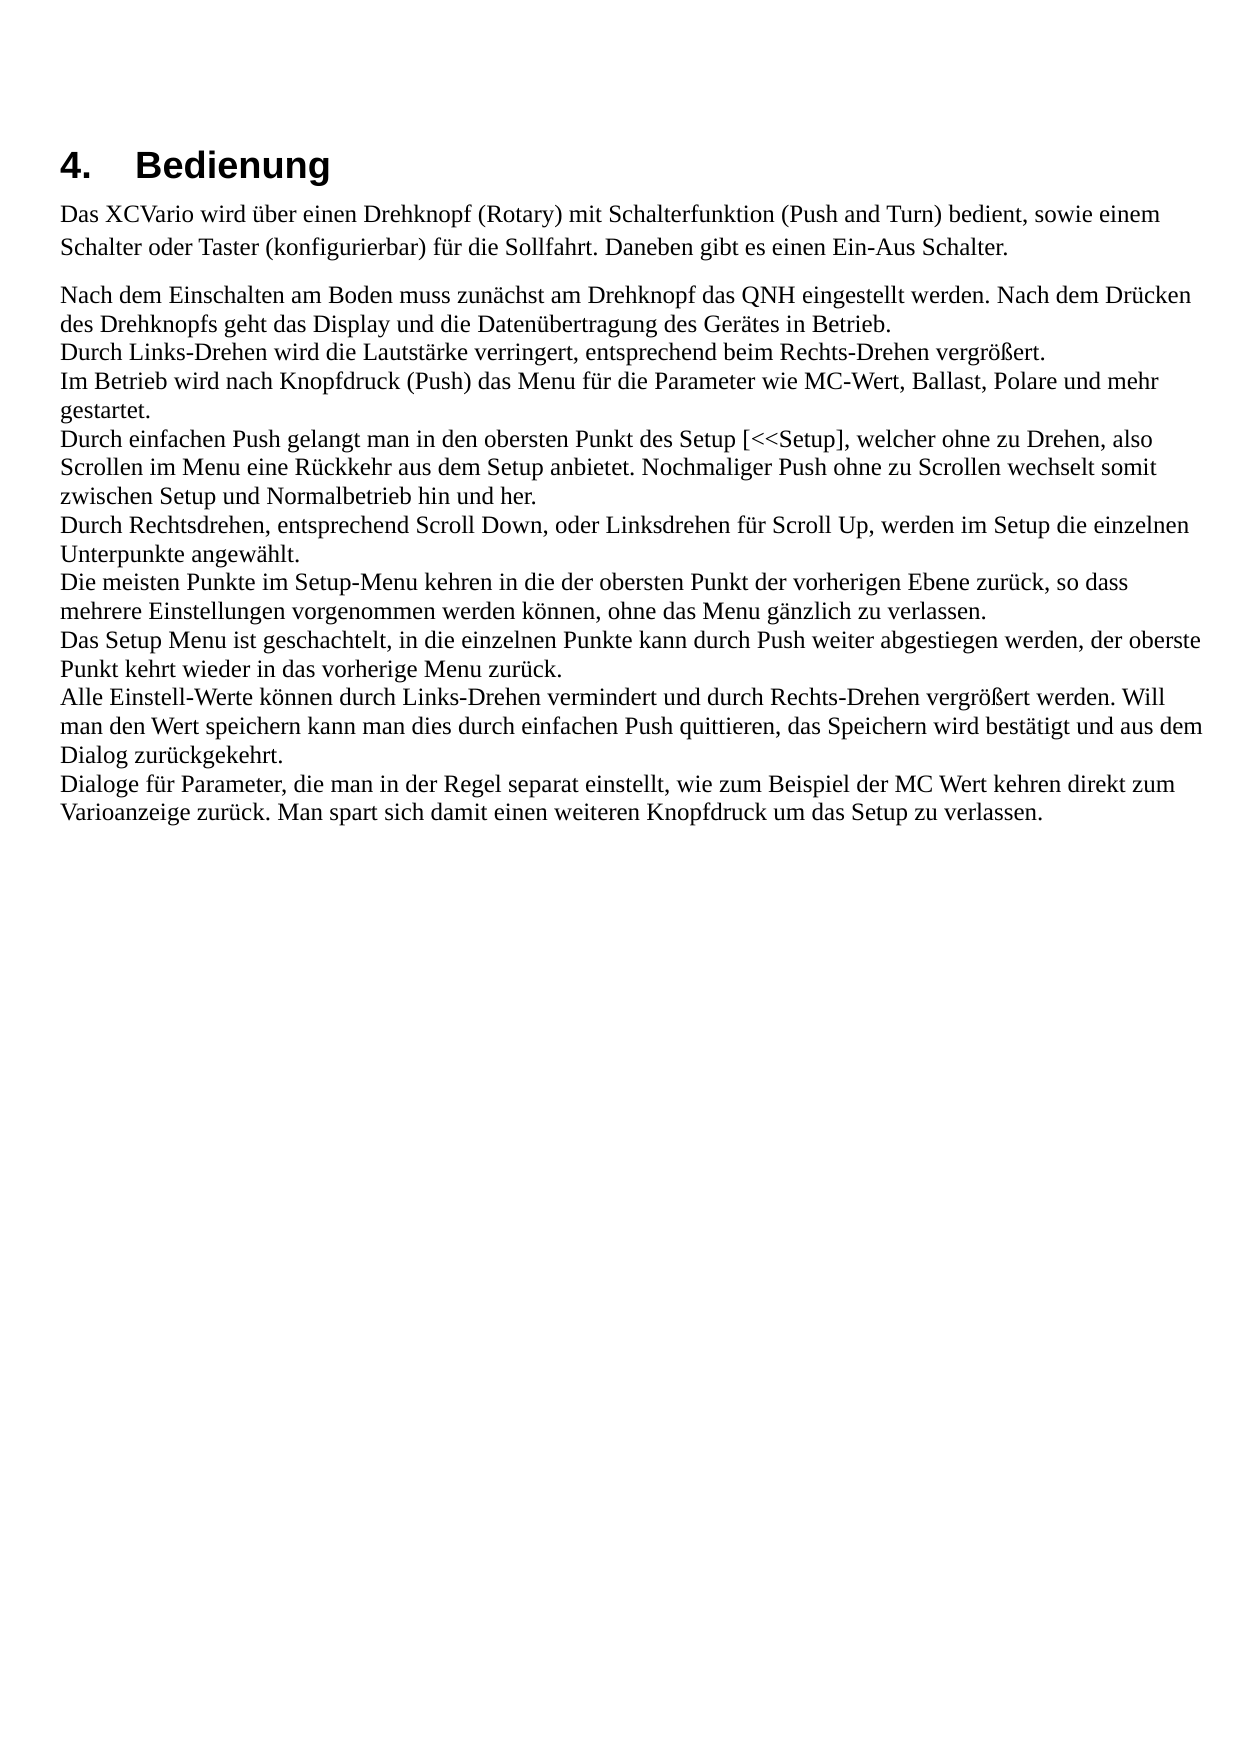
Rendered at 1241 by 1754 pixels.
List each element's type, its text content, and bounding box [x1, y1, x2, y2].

text Die meisten Punkte im Setup-Menu kehren in die der obersten Punkt der vorherigen Ebene zurück, so dass mehrere Einstellungen vorgenommen werden können, ohne das Menu gänzlich zu verlassen. [60, 567, 1207, 625]
text Alle Einstell-Werte können durch Links-Drehen vermindert und durch Rechts-Drehen vergrößert werden. Will man den Wert speichern kann man dies durch einfachen Push quittieren, das Speichern wird bestätigt und aus dem Dialog zurückgekehrt. [60, 682, 1207, 769]
text Im Betrieb wird nach Knopfdruck (Push) das Menu für die Parameter wie MC-Wert, Ballast, Polare und mehr gestartet. [60, 366, 1207, 424]
text Das Setup Menu ist geschachtelt, in die einzelnen Punkte kann durch Push weiter abgestiegen werden, der oberste Punkt kehrt wieder in das vorherige Menu zurück. [60, 625, 1207, 682]
subtitle Bedienung [60, 143, 1207, 187]
text Das XCVario wird über einen Drehknopf (Rotary) mit Schalterfunktion (Push and Turn) bedient, sowie einem Schalter oder Taster (konfigurierbar) für die Sollfahrt. Daneben gibt es einen Ein-Aus Schalter. [60, 199, 1207, 261]
text Durch einfachen Push gelangt man in den obersten Punkt des Setup [<<Setup], welcher ohne zu Drehen, also Scrollen im Menu eine Rückkehr aus dem Setup anbietet. Nochmaliger Push ohne zu Scrollen wechselt somit zwischen Setup und Normalbetrieb hin und her. [60, 424, 1207, 510]
text Durch Rechtsdrehen, entsprechend Scroll Down, oder Linksdrehen für Scroll Up, werden im Setup die einzelnen Unterpunkte angewählt. [60, 510, 1207, 567]
text Durch Links-Drehen wird die Lautstärke verringert, entsprechend beim Rechts-Drehen vergrößert. [60, 337, 1207, 366]
text Nach dem Einschalten am Boden muss zunächst am Drehknopf das QNH eingestellt werden. Nach dem Drücken des Drehknopfs geht das Display und die Datenübertragung des Gerätes in Betrieb. [60, 280, 1207, 337]
text Dialoge für Parameter, die man in der Regel separat einstellt, wie zum Beispiel der MC Wert kehren direkt zum Varioanzeige zurück. Man spart sich damit einen weiteren Knopfdruck um das Setup zu verlassen. [60, 769, 1207, 826]
